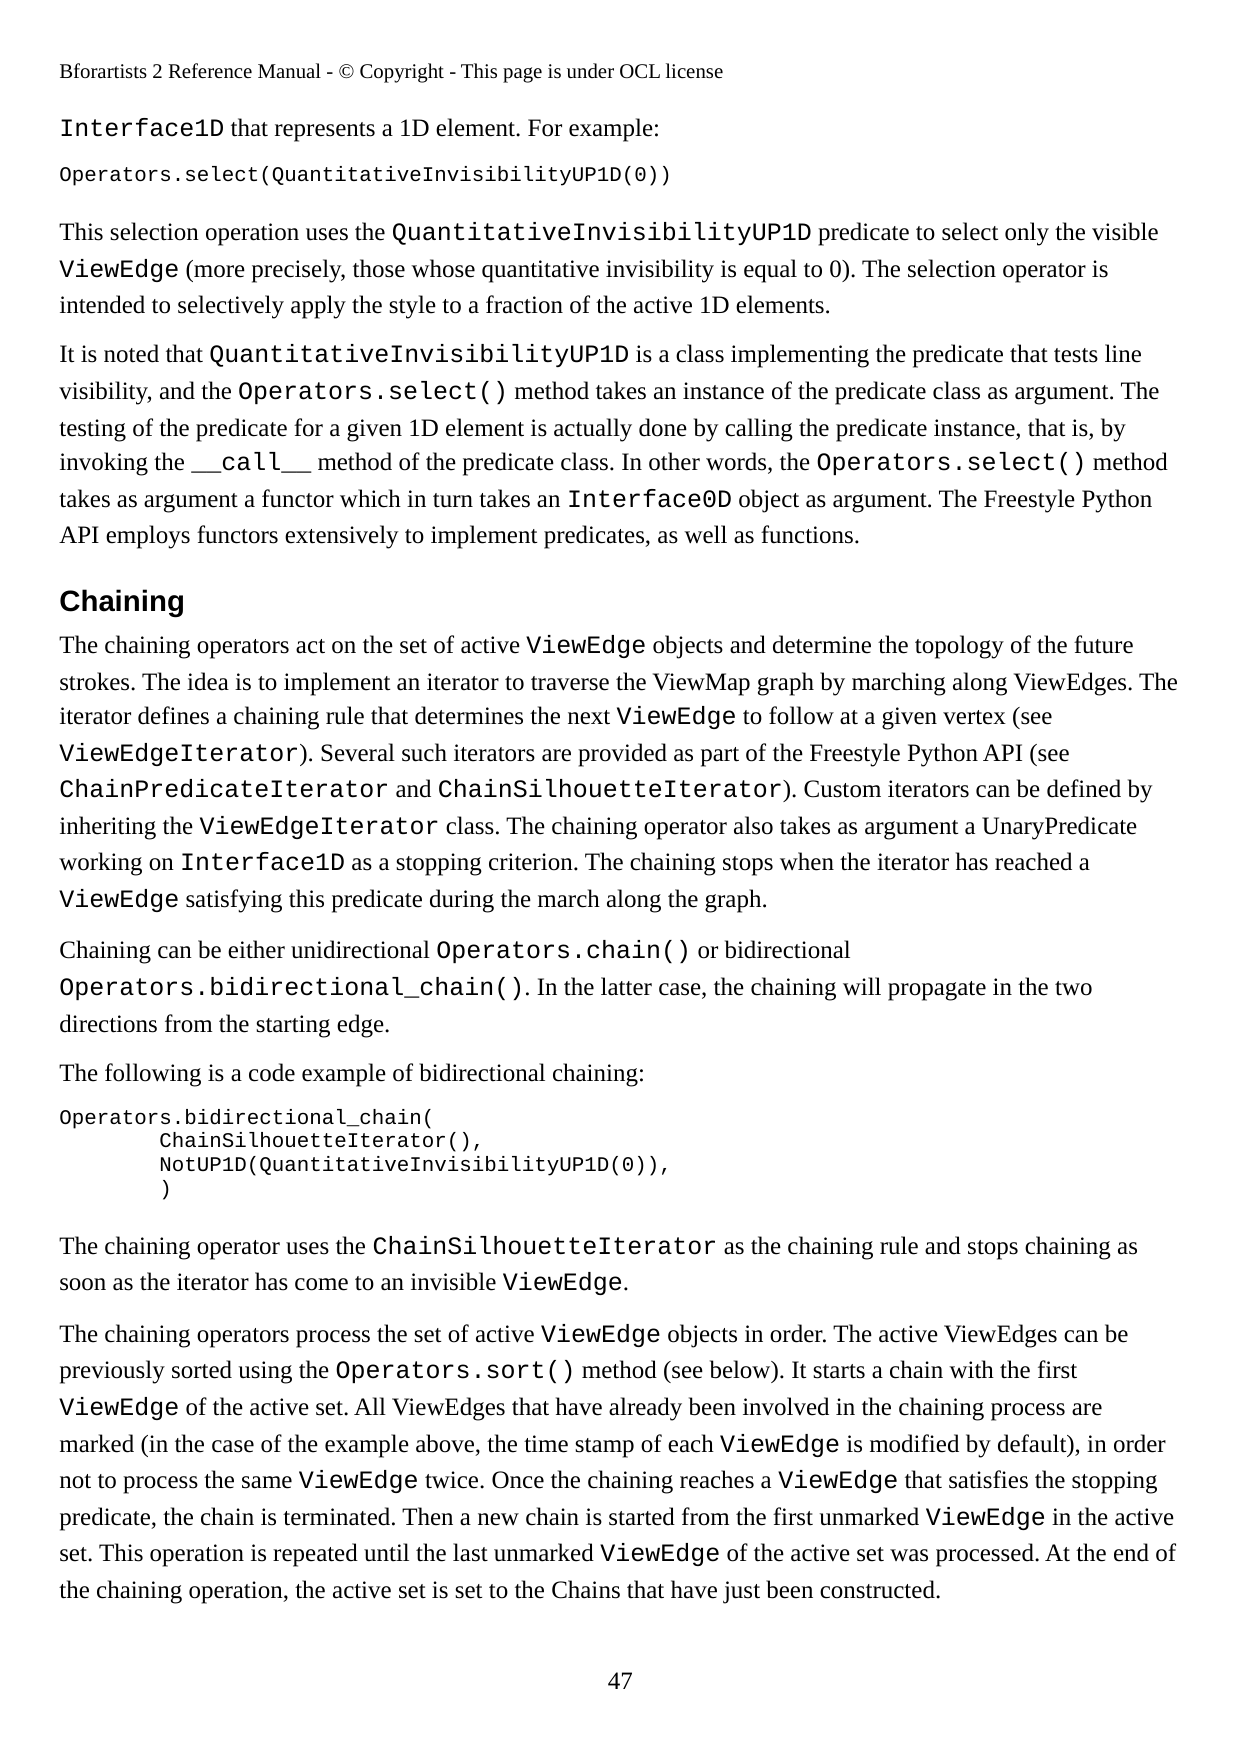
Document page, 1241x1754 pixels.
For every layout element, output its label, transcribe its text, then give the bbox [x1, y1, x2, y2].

text Operators.bidirectional_chain( [59, 1107, 1181, 1130]
text The following is a code example of bidirectional chaining: [59, 1058, 1181, 1086]
subtitle Chaining [59, 584, 1181, 618]
text ) [59, 1178, 1181, 1201]
text ChainSilhouetteIterator(), [59, 1130, 1181, 1154]
text The chaining operators process the set of active ViewEdge objects in order. The active ViewEdges can be previously sorted using the Operators.sort() method (see below). It starts a chain with the first ViewEdge of the active set. All ViewEdges that have already been involved in the chaining process are marked (in the case of the example above, the time stamp of each ViewEdge is modified by default), in order not to process the same ViewEdge twice. Once the chaining reaches a ViewEdge that satisfies the stopping predicate, the chain is terminated. Then a new chain is started from the first unmarked ViewEdge in the active set. This operation is repeated until the last unmarked ViewEdge of the active set was processed. At the end of the chaining operation, the active set is set to the Chains that have just been constructed. [59, 1319, 1181, 1604]
text The chaining operator uses the ChainSilhouetteIterator as the chaining rule and stops chaining as soon as the iterator has come to an invisible ViewEdge. [59, 1231, 1181, 1298]
text Chaining can be either unidirectional Operators.chain() or bidirectional Operators.bidirectional_chain(). In the latter case, the chaining will propagate in the two directions from the starting edge. [59, 936, 1181, 1037]
text The chaining operators act on the set of active ViewEdge objects and determine the topology of the future strokes. The idea is to implement an iterator to traverse the ViewMap graph by marching along ViewEdges. The iterator defines a chaining rule that determines the next ViewEdge to follow at a given vertex (see ViewEdgeIterator). Several such iterators are provided as part of the Freestyle Python API (see ChainPredicateIterator and ChainSilhouetteIterator). Custom iterators can be defined by inheriting the ViewEdgeIterator class. The chaining operator also takes as argument a UnaryPredicate working on Interface1D as a stopping criterion. The chaining stops when the iterator has reached a ViewEdge satisfying this predicate during the march along the graph. [59, 630, 1181, 915]
text It is noted that QuantitativeInvisibilityUP1D is a class implementing the predicate that tests line visibility, and the Operators.select() method takes an instance of the predicate class as argument. The testing of the predicate for a given 1D element is actually done by calling the predicate instance, that is, by invoking the __call__ method of the predicate class. In other words, the Operators.select() method takes as argument a functor which in turn takes an Interface0D object as argument. The Freestyle Python API employs functors extensively to implement predicates, as well as functions. [59, 339, 1181, 549]
text This selection operation uses the QuantitativeInvisibilityUP1D predicate to select only the visible ViewEdge (more precisely, those whose quantitative invisibility is equal to 0). The selection operator is intended to selectively apply the style to a fraction of the active 1D elements. [59, 217, 1181, 319]
text Interface1D that represents a 1D element. For example: [59, 113, 1181, 143]
text Operators.select(QuantitativeInvisibilityUP1D(0)) [59, 164, 1181, 188]
text NotUP1D(QuantitativeInvisibilityUP1D(0)), [59, 1154, 1181, 1178]
